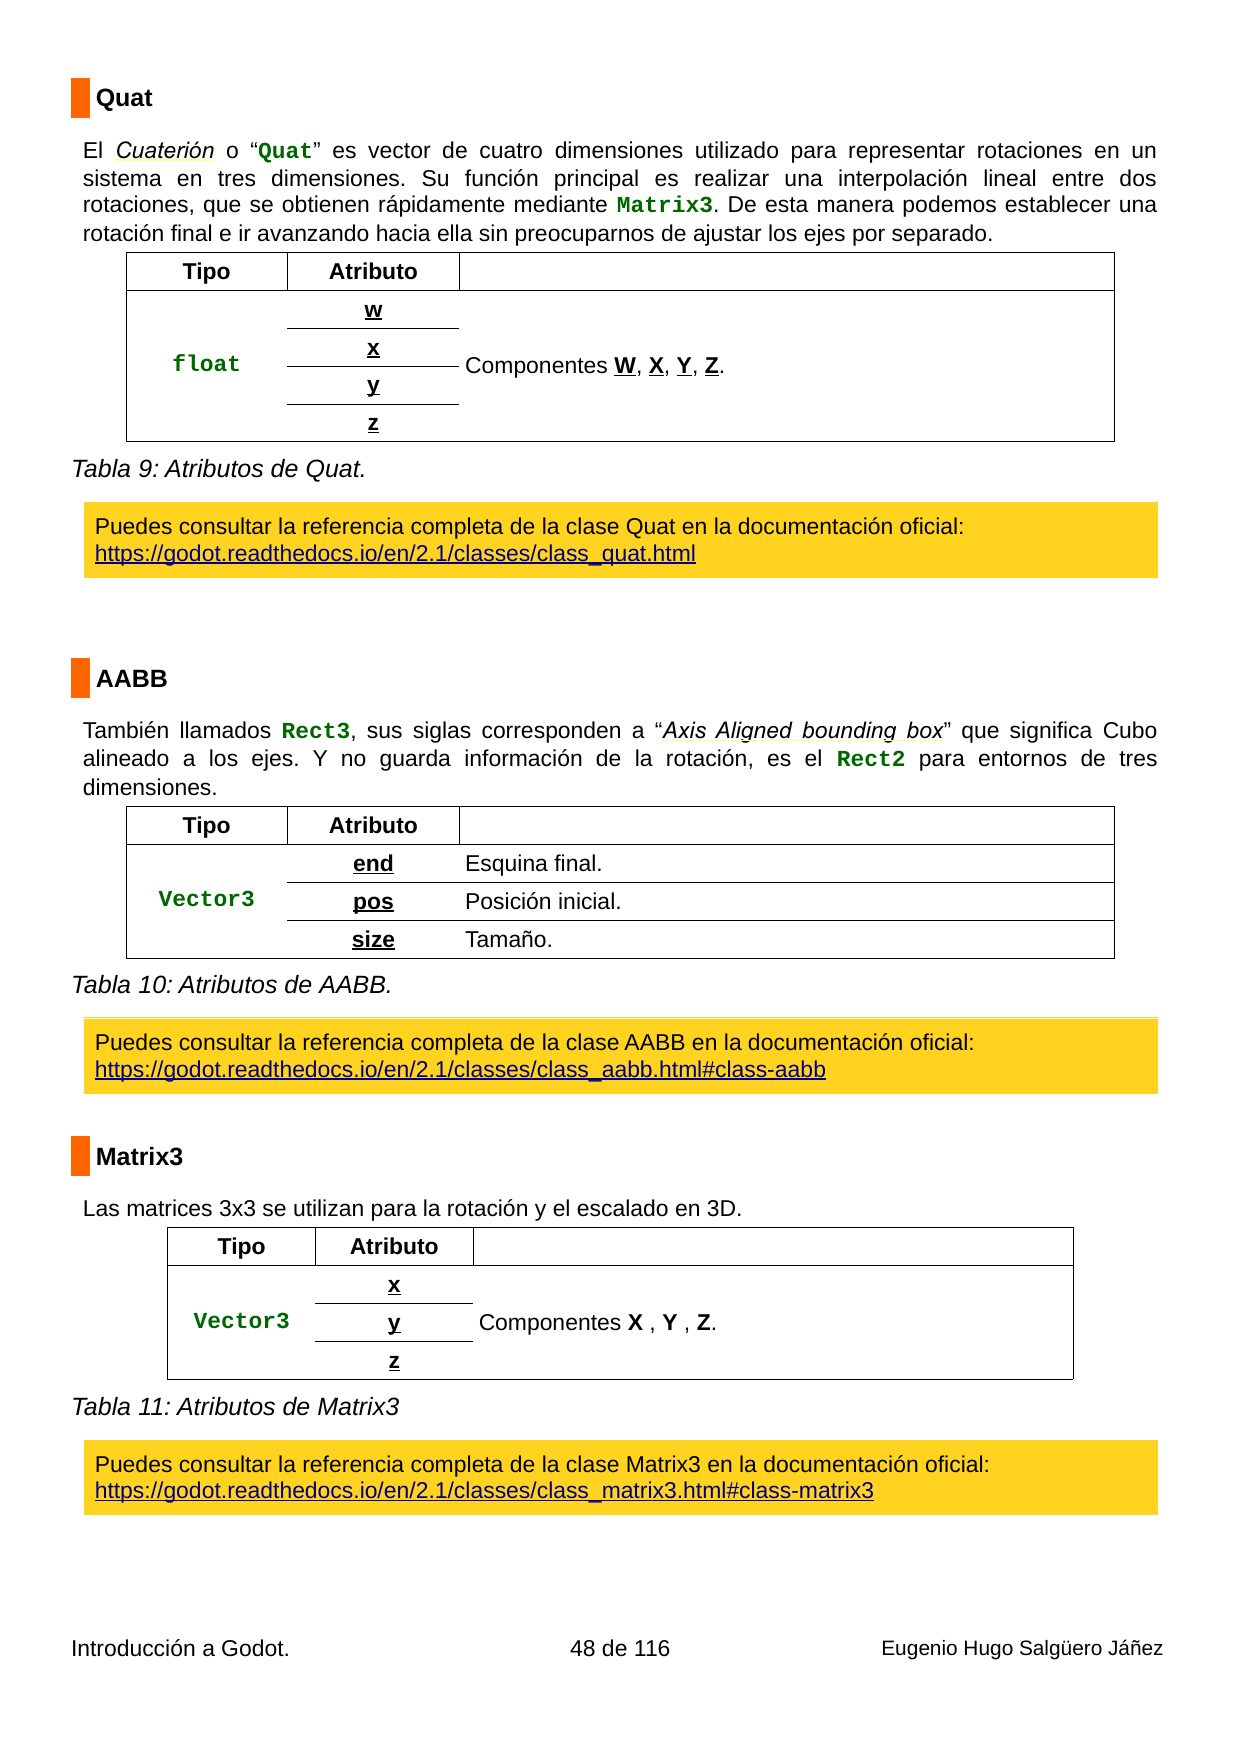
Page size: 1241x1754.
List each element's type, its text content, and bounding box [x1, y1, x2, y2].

table_cell Vector3 [168, 1266, 315, 1379]
subtitle AABB [90, 658, 1169, 698]
text Tabla 9: Atributos de Quat. [71, 454, 1169, 483]
table_cell Vector3 [127, 845, 287, 958]
table_cell end [287, 845, 459, 882]
table_header Tipo [127, 807, 287, 844]
table_cell float [127, 291, 287, 441]
table_cell Componentes X , Y , Z. [473, 1266, 1073, 1379]
text Puedes consultar la referencia completa de la clase Quat en la documentación oficial: https://godot.readthedocs.io/en/2.1/classes/class_quat.html [84, 502, 1158, 578]
table_cell x [315, 1266, 473, 1303]
text El Cuaterión o “Quat” es vector de cuatro dimensiones utilizado para representar rotaciones en un sistema en tres dimensiones. Su función principal es realizar una interpolación lineal entre dos rotaciones, que se obtienen rápidamente mediante Matrix3. De esta manera podemos establecer una rotación final e ir avanzando hacia ella sin preocuparnos de ajustar los ejes por separado. [83, 137, 1158, 246]
table_cell y [315, 1304, 473, 1341]
table_header Atributo [288, 253, 459, 290]
table_header Tipo [168, 1228, 315, 1265]
table_header [460, 807, 1114, 844]
table_header Atributo [316, 1228, 473, 1265]
table_cell size [287, 921, 459, 958]
table_cell z [287, 405, 459, 441]
text Tabla 10: Atributos de AABB. [71, 970, 1169, 999]
table_cell w [287, 291, 459, 328]
text También llamados Rect3, sus siglas corresponden a “Axis Aligned bounding box” que significa Cubo alineado a los ejes. Y no guarda información de la rotación, es el Rect2 para entornos de tres dimensiones. [83, 717, 1158, 800]
text Puedes consultar la referencia completa de la clase AABB en la documentación oficial: https://godot.readthedocs.io/en/2.1/classes/class_aabb.html#class-aabb [84, 1019, 1158, 1094]
table_header [474, 1228, 1073, 1265]
table_cell x [287, 329, 459, 366]
subtitle Matrix3 [90, 1136, 1169, 1176]
table_cell Posición inicial. [459, 883, 1114, 920]
table_cell y [287, 367, 459, 403]
table_cell Componentes W, X, Y, Z. [459, 291, 1114, 441]
text Puedes consultar la referencia completa de la clase Matrix3 en la documentación oficial: https://godot.readthedocs.io/en/2.1/classes/class_matrix3.html#class-matrix3 [84, 1440, 1158, 1515]
table_header [460, 253, 1114, 290]
table_cell Tamaño. [459, 921, 1114, 958]
text Tabla 11: Atributos de Matrix3 [71, 1391, 1169, 1420]
table_header Atributo [288, 807, 459, 844]
table_cell z [315, 1342, 473, 1379]
table_cell pos [287, 883, 459, 920]
text Las matrices 3x3 se utilizan para la rotación y el escalado en 3D. [83, 1195, 1158, 1221]
table_header Tipo [127, 253, 287, 290]
subtitle Quat [71, 77, 1169, 118]
table_cell Esquina final. [459, 845, 1114, 882]
